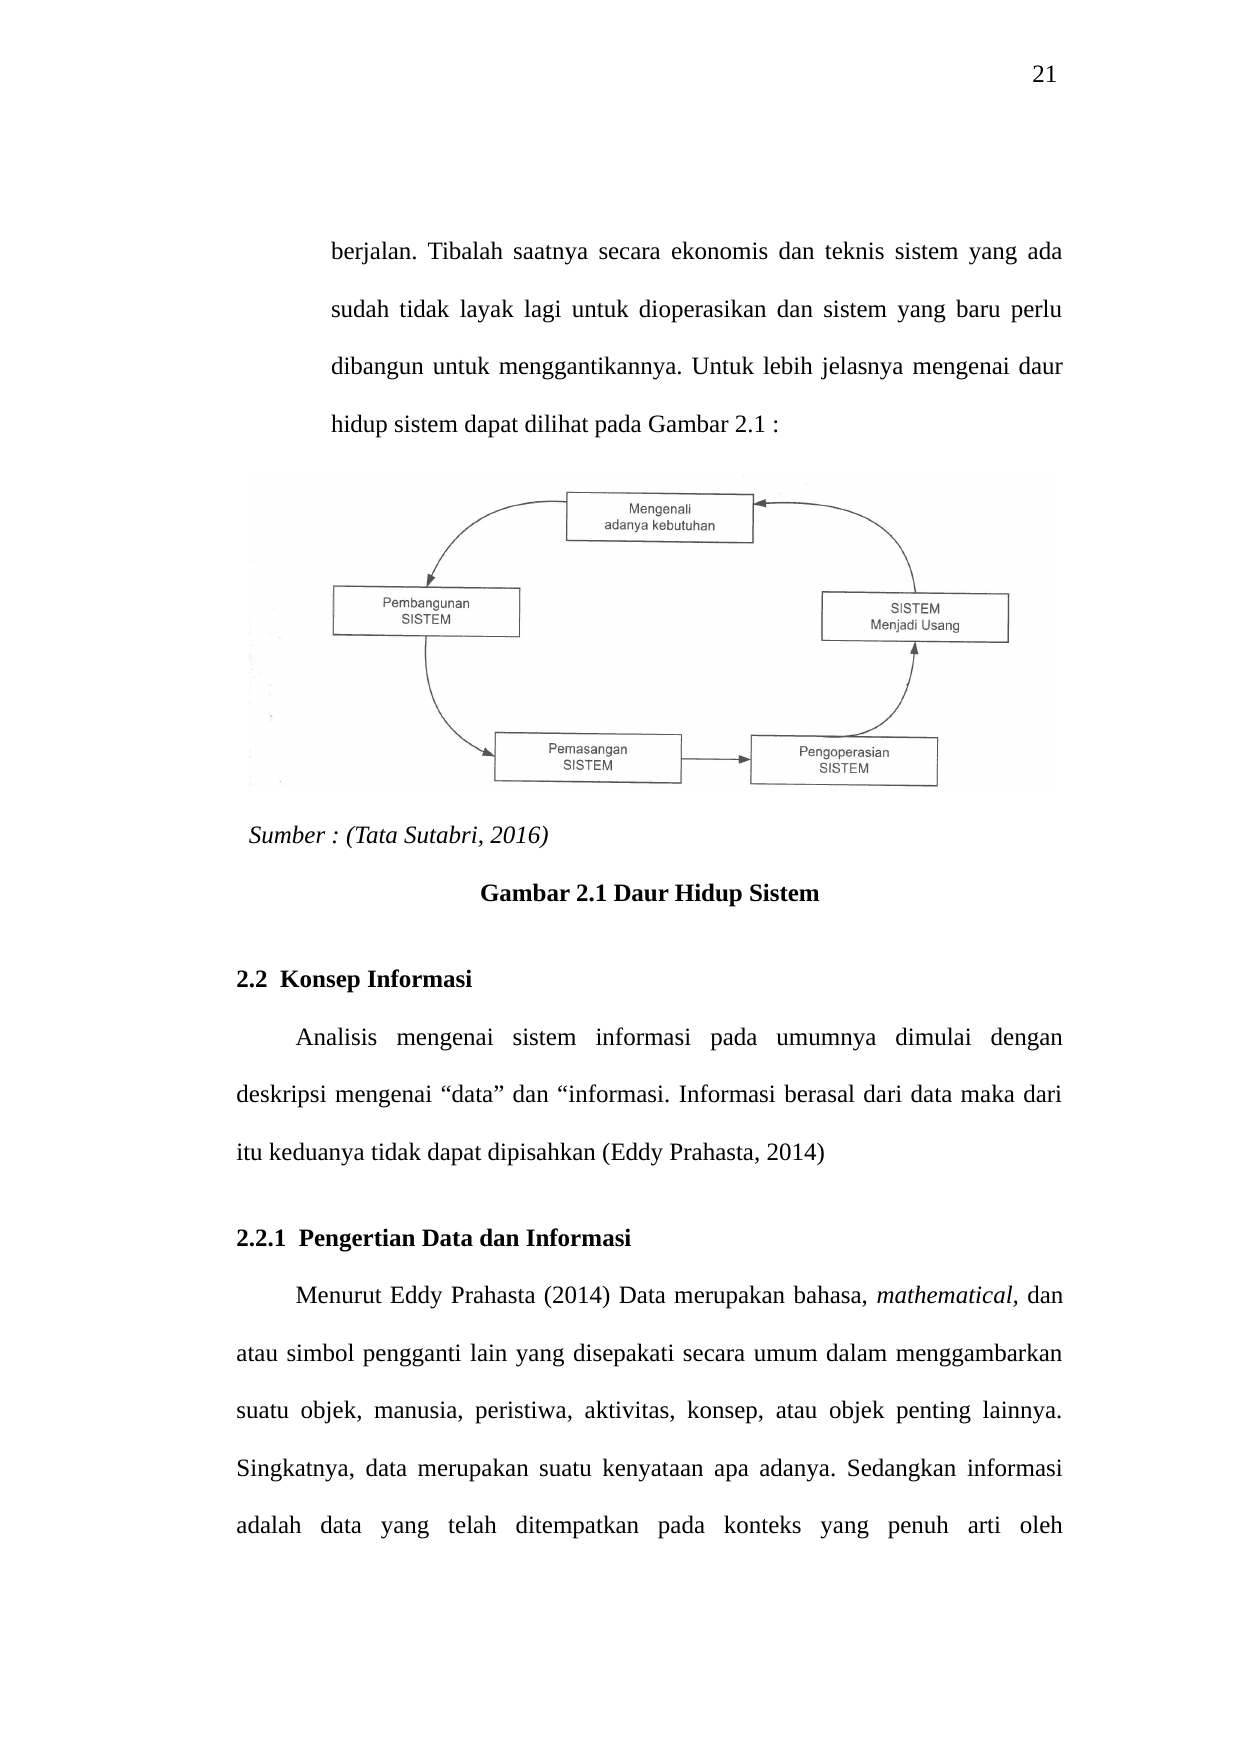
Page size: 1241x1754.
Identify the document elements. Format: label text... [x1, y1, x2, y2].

text Sumber : (Tata Sutabri, 2016) [249, 624, 1051, 849]
list berjalan. Tibalah saatnya secara ekonomis dan teknis sistem yang ada sudah tidak layak lagi untuk dioperasikan dan sistem yang baru perlu dibangun untuk menggantikannya. Untuk lebih jelasnya mengenai daur hidup sistem dapat dilihat pada Gambar 2.1 : [295, 236, 1063, 437]
text Gambar 2.1 Daur Hidup Sistem [249, 878, 1051, 907]
subtitle Pengertian Data dan Informasi [236, 1223, 1063, 1252]
subtitle Konsep Informasi [236, 964, 1063, 993]
text Menurut Eddy Prahasta (2014) Data merupakan bahasa, mathematical, dan atau simbol pengganti lain yang disepakati secara umum dalam menggambarkan suatu objek, manusia, peristiwa, aktivitas, konsep, atau objek penting lainnya. Singkatnya, data merupakan suatu kenyataan apa adanya. Sedangkan informasi adalah data yang telah ditempatkan pada konteks yang penuh arti oleh [236, 1280, 1063, 1539]
text Analisis mengenai sistem informasi pada umumnya dimulai dengan deskripsi mengenai “data” dan “informasi. Informasi berasal dari data maka dari itu keduanya tidak dapat dipisahkan (Eddy Prahasta, 2014) [236, 1022, 1063, 1165]
picture [248, 474, 1051, 624]
